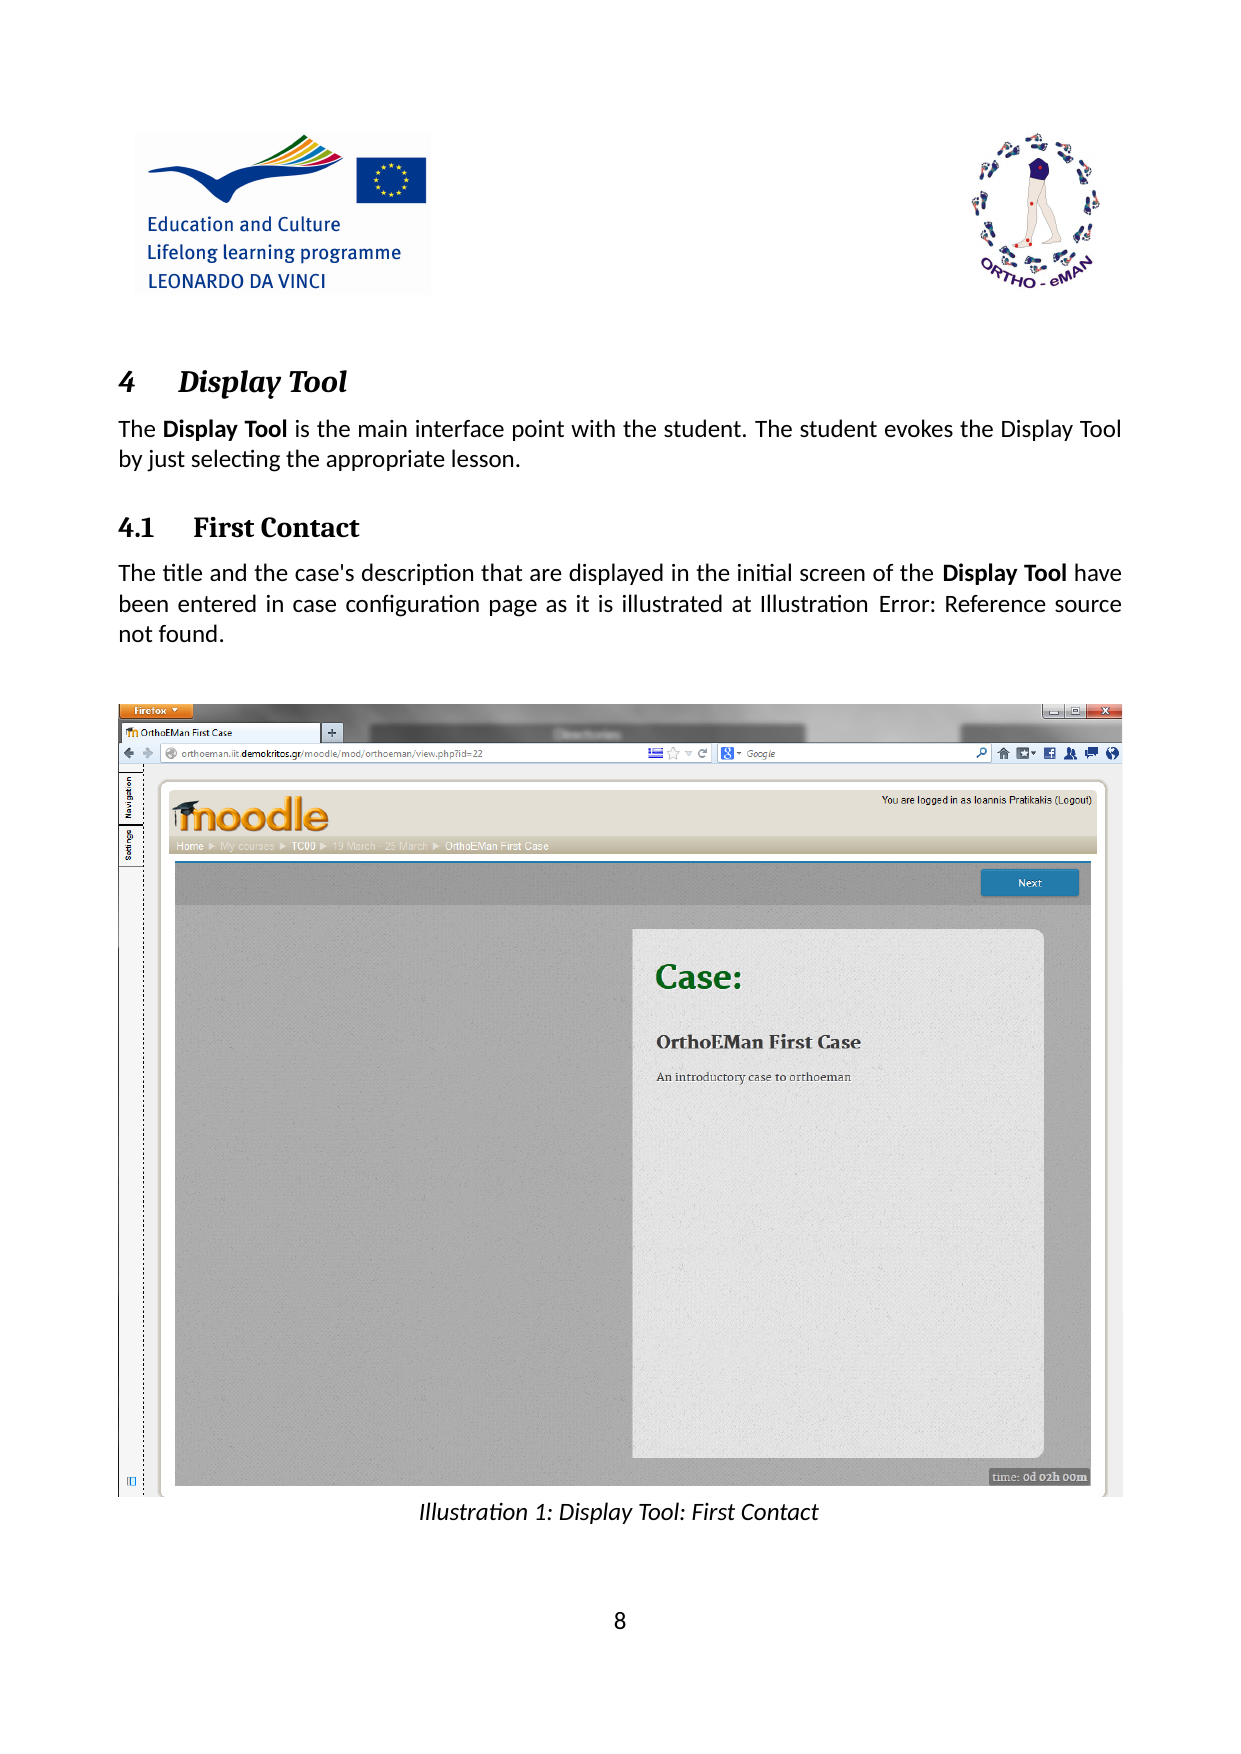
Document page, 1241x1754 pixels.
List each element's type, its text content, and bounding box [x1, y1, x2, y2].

picture [118, 704, 1123, 1497]
subtitle First Contact [118, 511, 1122, 545]
text Illustration 1: Display Tool: First Contact [118, 1497, 1122, 1527]
text The title and the case's description that are displayed in the initial screen of the Display Tool have been entered in case configuration page as it is illustrated at Illustration Error: Reference source not found. [118, 557, 1122, 649]
picture [966, 127, 1106, 295]
subtitle Display Tool [118, 364, 1122, 400]
picture [134, 132, 431, 295]
text The Display Tool is the main interface point with the student. The student evokes the Display Tool by just selecting the appropriate lesson. [118, 413, 1122, 474]
